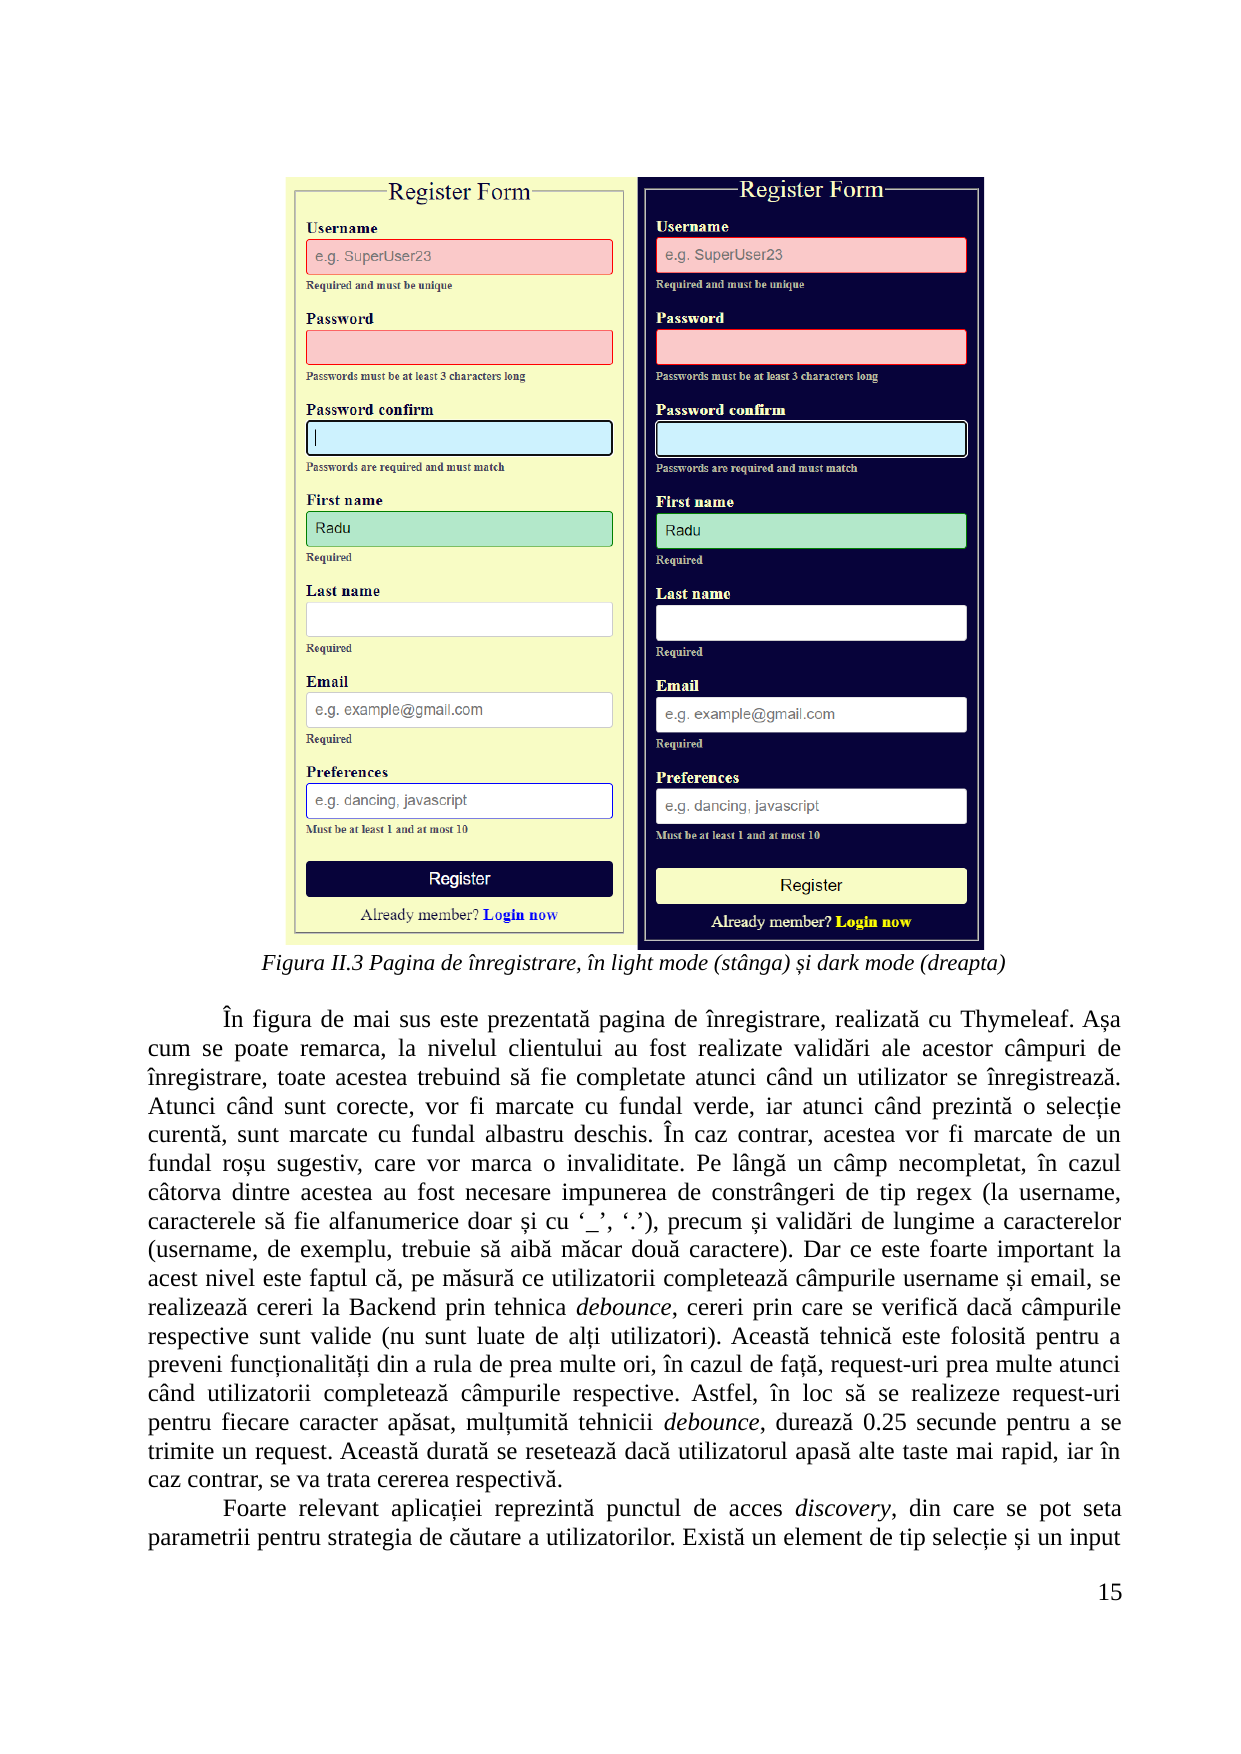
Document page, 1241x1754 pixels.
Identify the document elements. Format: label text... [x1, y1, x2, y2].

text Foarte relevant aplicației reprezintă punctul de acces discovery, din care se pot seta parametrii pentru strategia de căutare a utilizatorilor. Există un element de tip selecție și un input [148, 1493, 1122, 1551]
text În figura de mai sus este prezentată pagina de înregistrare, realizată cu Thymeleaf. Așa cum se poate remarca, la nivelul clientului au fost realizate validări ale acestor câmpuri de înregistrare, toate acestea trebuind să fie completate atunci când un utilizator se înregistrează. Atunci când sunt corecte, vor fi marcate cu fundal verde, iar atunci când prezintă o selecție curentă, sunt marcate cu fundal albastru deschis. În caz contrar, acestea vor fi marcate de un fundal roșu sugestiv, care vor marca o invaliditate. Pe lângă un câmp necompletat, în cazul câtorva dintre acestea au fost necesare impunerea de constrângeri de tip regex (la username, caracterele să fie alfanumerice doar și cu ‘_’, ‘.’), precum și validări de lungime a caracterelor (username, de exemplu, trebuie să aibă măcar două caractere). Dar ce este foarte important la acest nivel este faptul că, pe măsură ce utilizatorii completează câmpurile username și email, se realizează cereri la Backend prin tehnica debounce, cereri prin care se verifică dacă câmpurile respective sunt valide (nu sunt luate de alți utilizatori). Această tehnică este folosită pentru a preveni funcționalități din a rula de prea multe ori, în cazul de față, request-uri prea multe atunci când utilizatorii completează câmpurile respective. Astfel, în loc să se realizeze request-uri pentru fiecare caracter apăsat, mulțumită tehnicii debounce, durează 0.25 secunde pentru a se trimite un request. Această durată se resetează dacă utilizatorul apasă alte taste mai rapid, iar în caz contrar, se va trata cererea respectivă. [148, 1004, 1122, 1493]
text Figura II.3 Pagina de înregistrare, în light mode (stânga) și dark mode (dreapta) [148, 949, 1122, 976]
